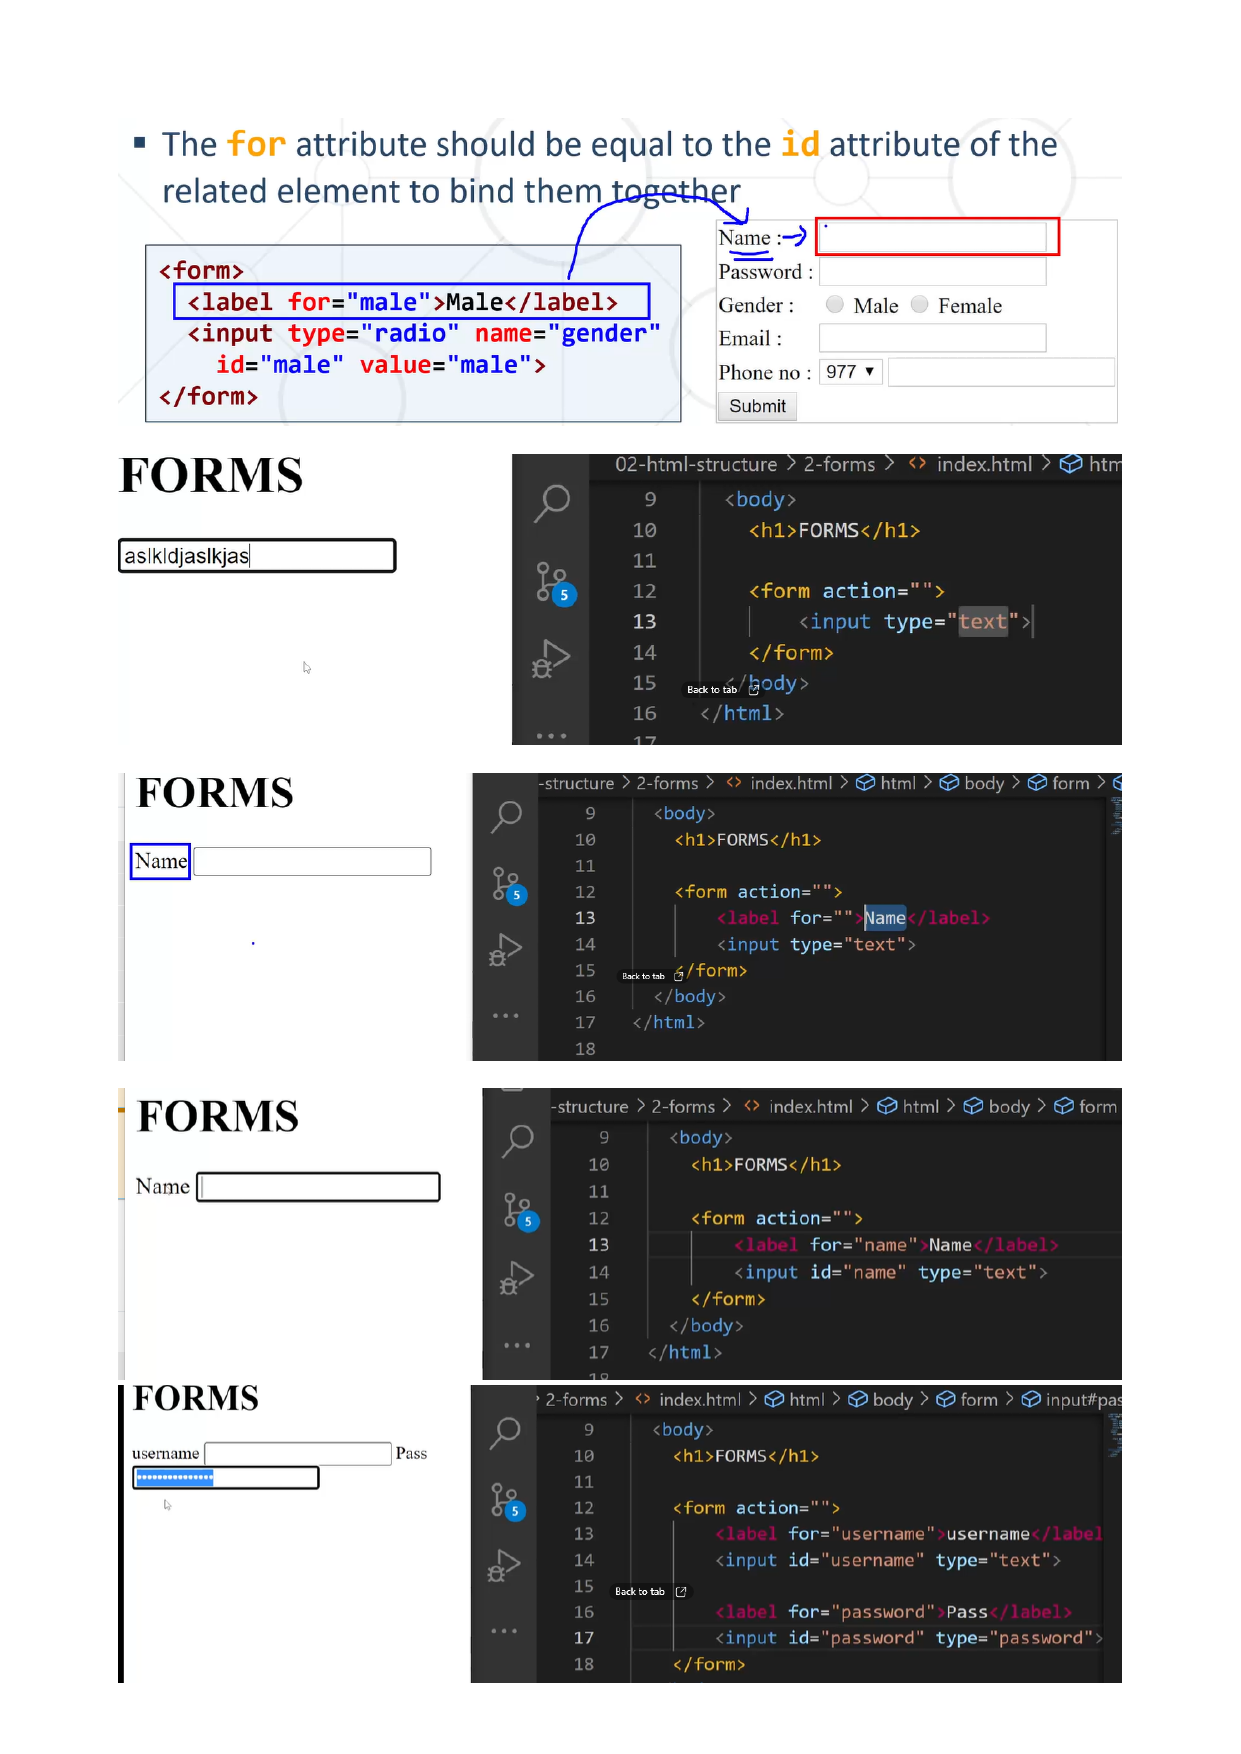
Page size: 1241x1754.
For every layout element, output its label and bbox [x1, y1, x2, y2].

picture [118, 454, 1122, 745]
picture [118, 773, 1122, 1061]
picture [118, 1088, 1122, 1380]
picture [118, 118, 1122, 426]
picture [118, 1385, 1122, 1683]
